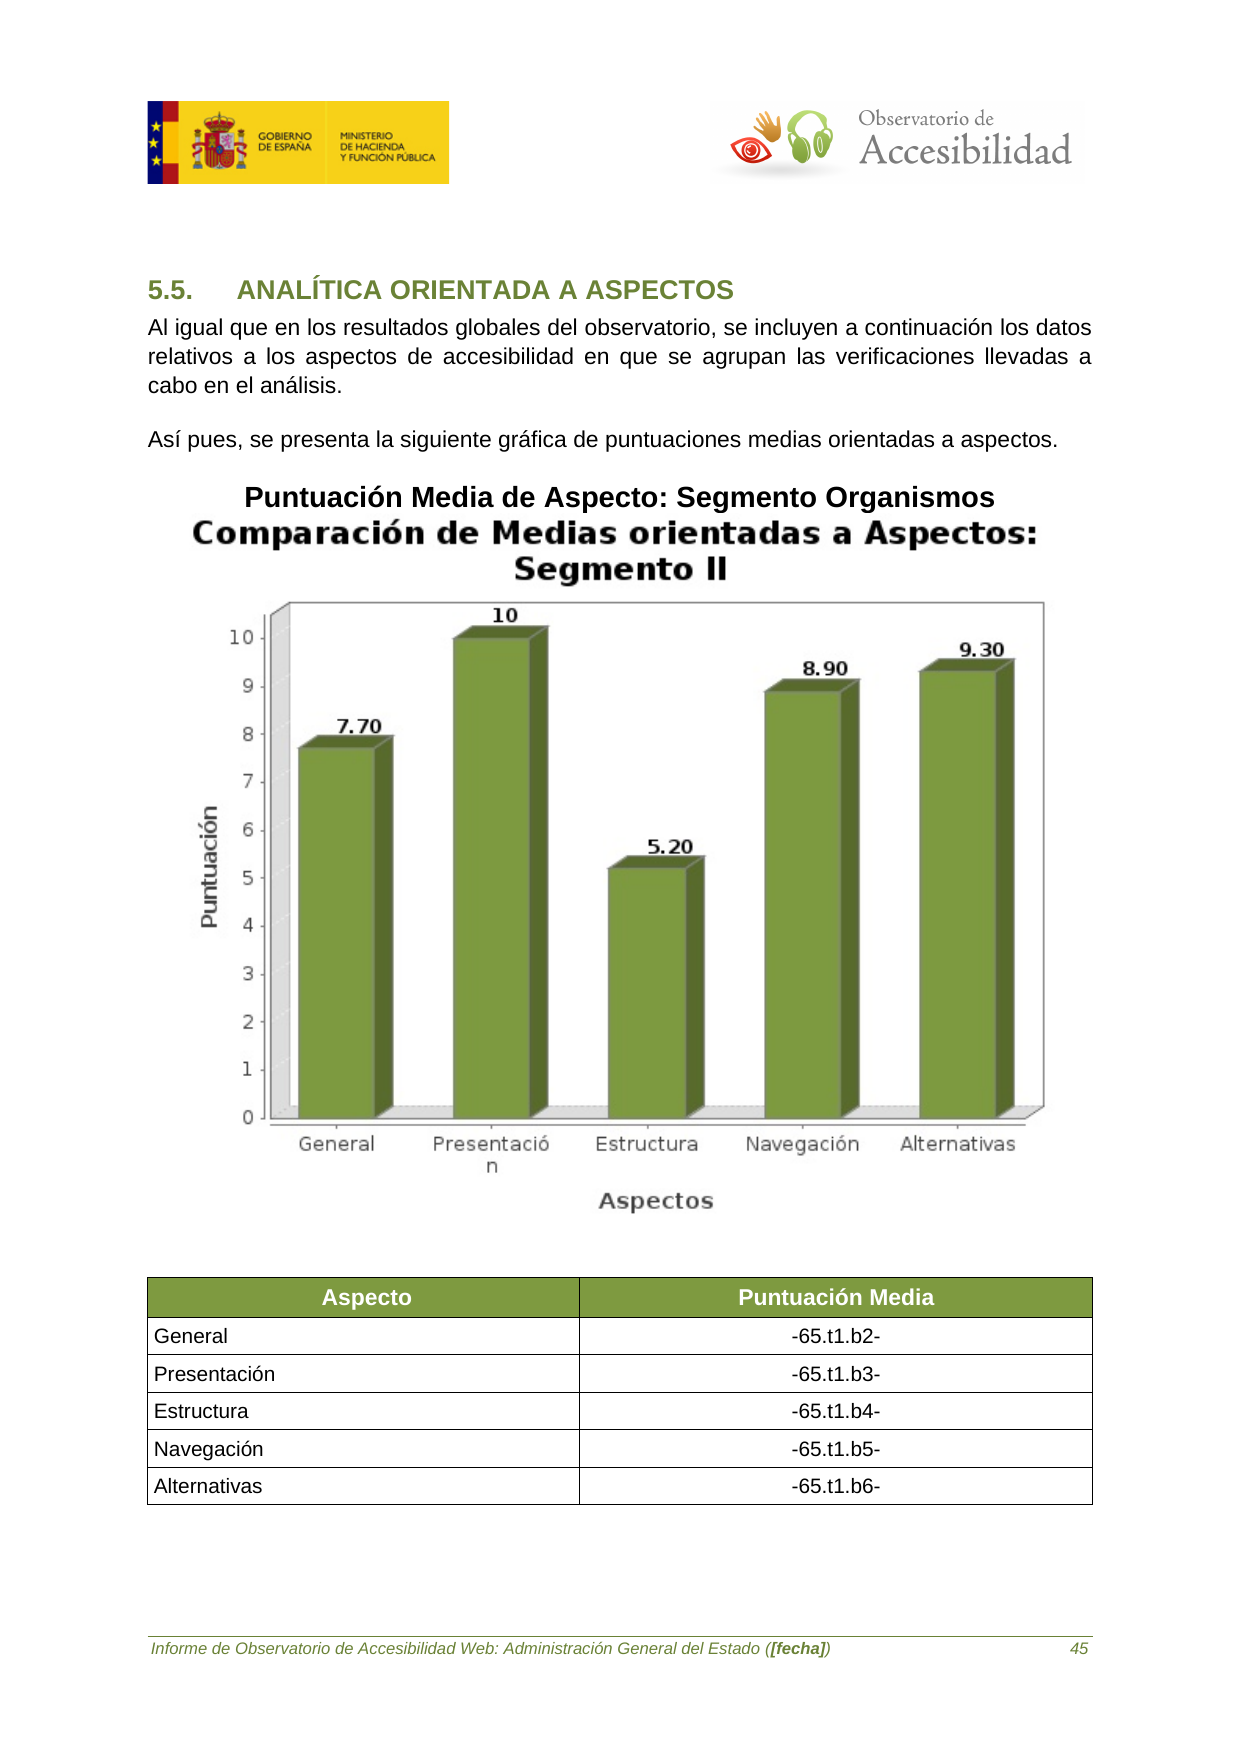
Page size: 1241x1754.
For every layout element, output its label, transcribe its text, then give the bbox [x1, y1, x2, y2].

table_cell -65.t1.b4- [580, 1393, 1092, 1429]
text Al igual que en los resultados globales del observatorio, se incluyen a continuación los datos relativos a los aspectos de accesibilidad en que se agrupan las verificaciones llevadas a cabo en el análisis. [148, 314, 1092, 398]
picture [710, 101, 1086, 184]
table_header Puntuación Media [580, 1278, 1092, 1317]
table_cell -65.t1.b5- [580, 1430, 1092, 1467]
table_cell -65.t1.b3- [580, 1355, 1092, 1392]
subtitle Analítica orientada a aspectos [148, 274, 1092, 305]
picture [147, 101, 450, 184]
table_cell Estructura [148, 1393, 579, 1429]
table_cell Presentación [148, 1355, 579, 1392]
table_header Aspecto [148, 1278, 579, 1317]
table_cell -65.t1.b2- [580, 1318, 1092, 1354]
table_cell Alternativas [148, 1468, 579, 1504]
text Puntuación Media de Aspecto: Segmento Organismos [148, 480, 1092, 514]
text Así pues, se presenta la siguiente gráfica de puntuaciones medias orientadas a aspectos. [148, 426, 1092, 452]
picture [178, 513, 1062, 1223]
table_cell -65.t1.b6- [580, 1468, 1092, 1504]
table_cell Navegación [148, 1430, 579, 1467]
table_cell General [148, 1318, 579, 1354]
